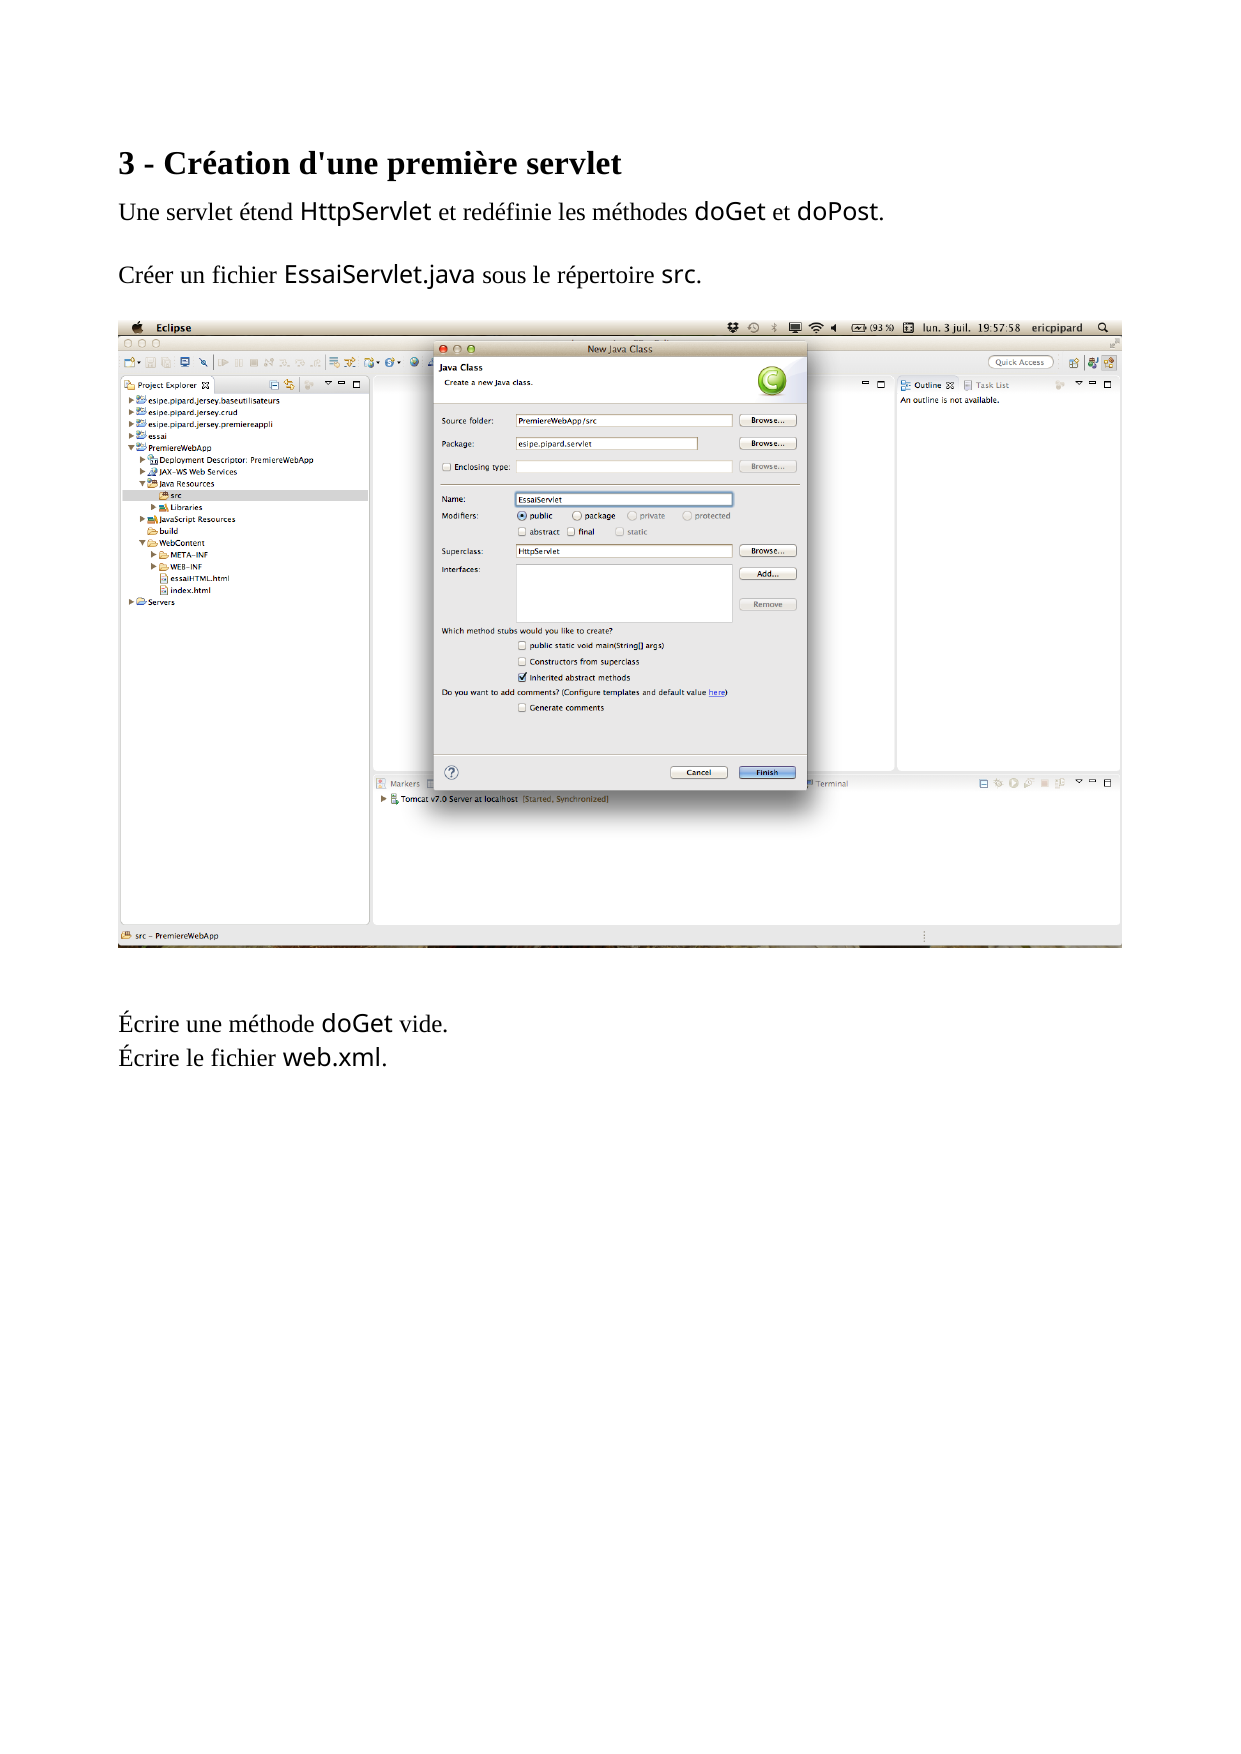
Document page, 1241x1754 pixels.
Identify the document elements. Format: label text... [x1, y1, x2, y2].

text Créer un fichier EssaiServlet.java sous le répertoire src. [118, 257, 1122, 291]
picture [118, 320, 1122, 948]
text Écrire le fichier web.xml. [118, 1039, 1122, 1073]
subtitle 3 - Création d'une première servlet [118, 143, 1122, 182]
text Une servlet étend HttpServlet et redéfinie les méthodes doGet et doPost. [118, 194, 1122, 228]
text Écrire une méthode doGet vide. [118, 1006, 1122, 1039]
